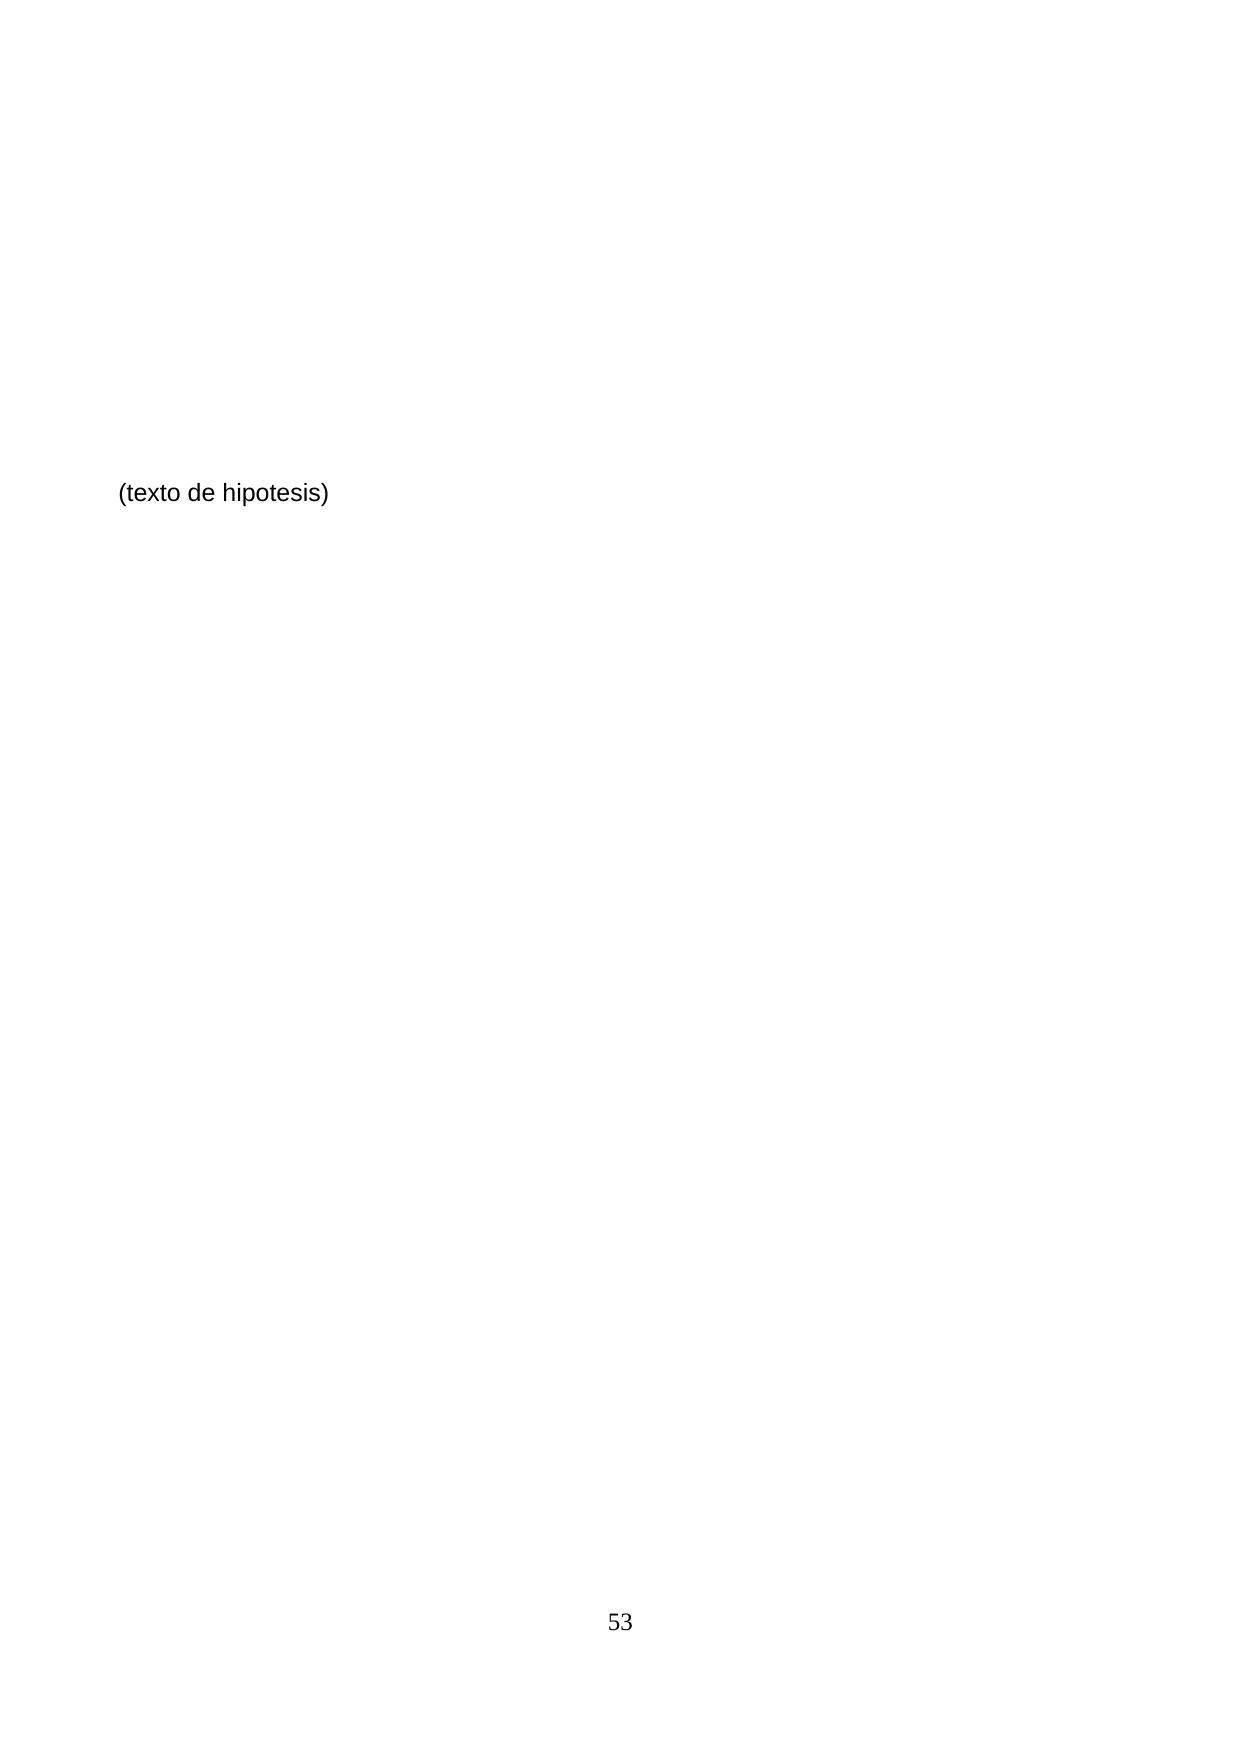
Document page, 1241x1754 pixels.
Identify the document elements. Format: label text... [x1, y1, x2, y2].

text (texto de hipotesis) [118, 478, 1122, 507]
